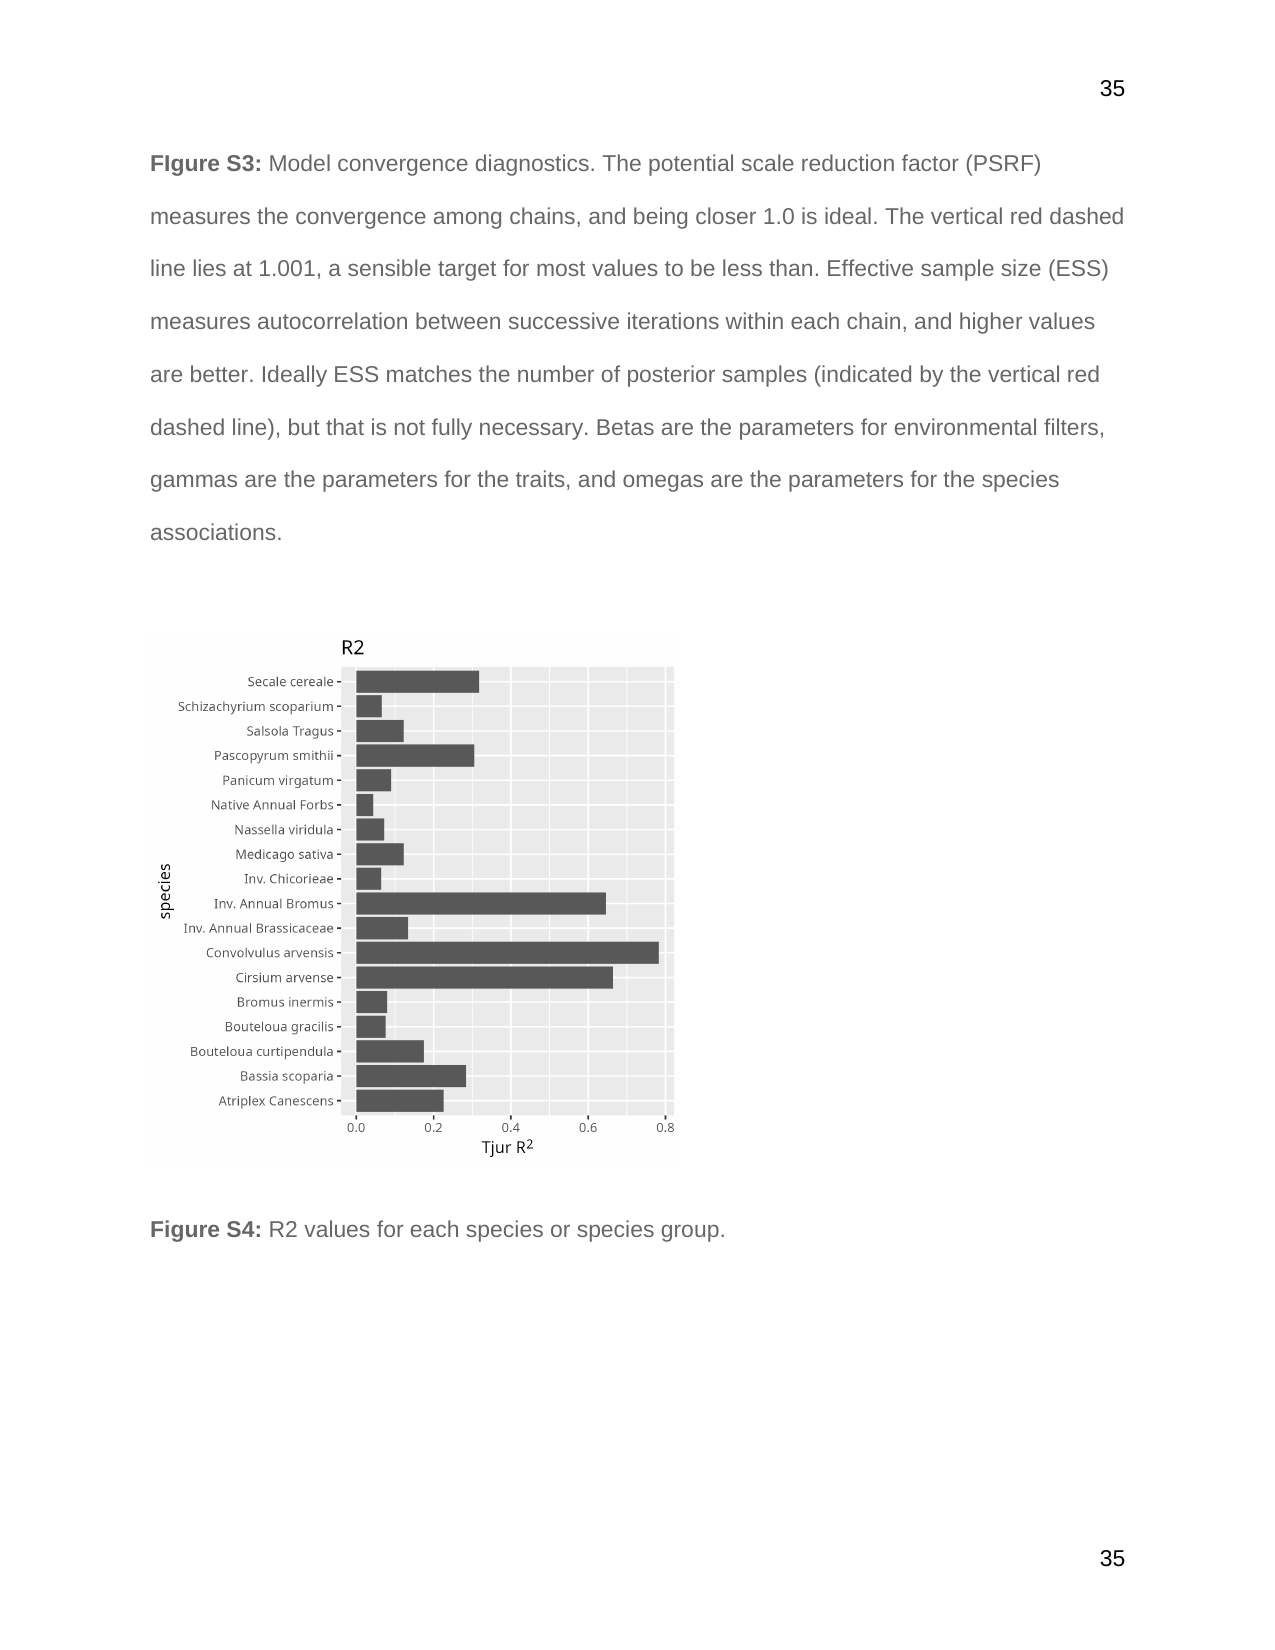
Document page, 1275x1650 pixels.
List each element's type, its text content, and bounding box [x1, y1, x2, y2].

picture [150, 632, 682, 1165]
subtitle FIgure S3: Model convergence diagnostics. The potential scale reduction factor (PSRF) measures the convergence among chains, and being closer 1.0 is ideal. The vertical red dashed line lies at 1.001, a sensible target for most values to be less than. Effective sample size (ESS) measures autocorrelation between successive iterations within each chain, and higher values are better. Ideally ESS matches the number of posterior samples (indicated by the vertical red dashed line), but that is not fully necessary. Betas are the parameters for environmental filters, gammas are the parameters for the traits, and omegas are the parameters for the species associations. [150, 150, 1125, 545]
subtitle Figure S4: R2 values for each species or species group. [150, 1216, 1125, 1242]
